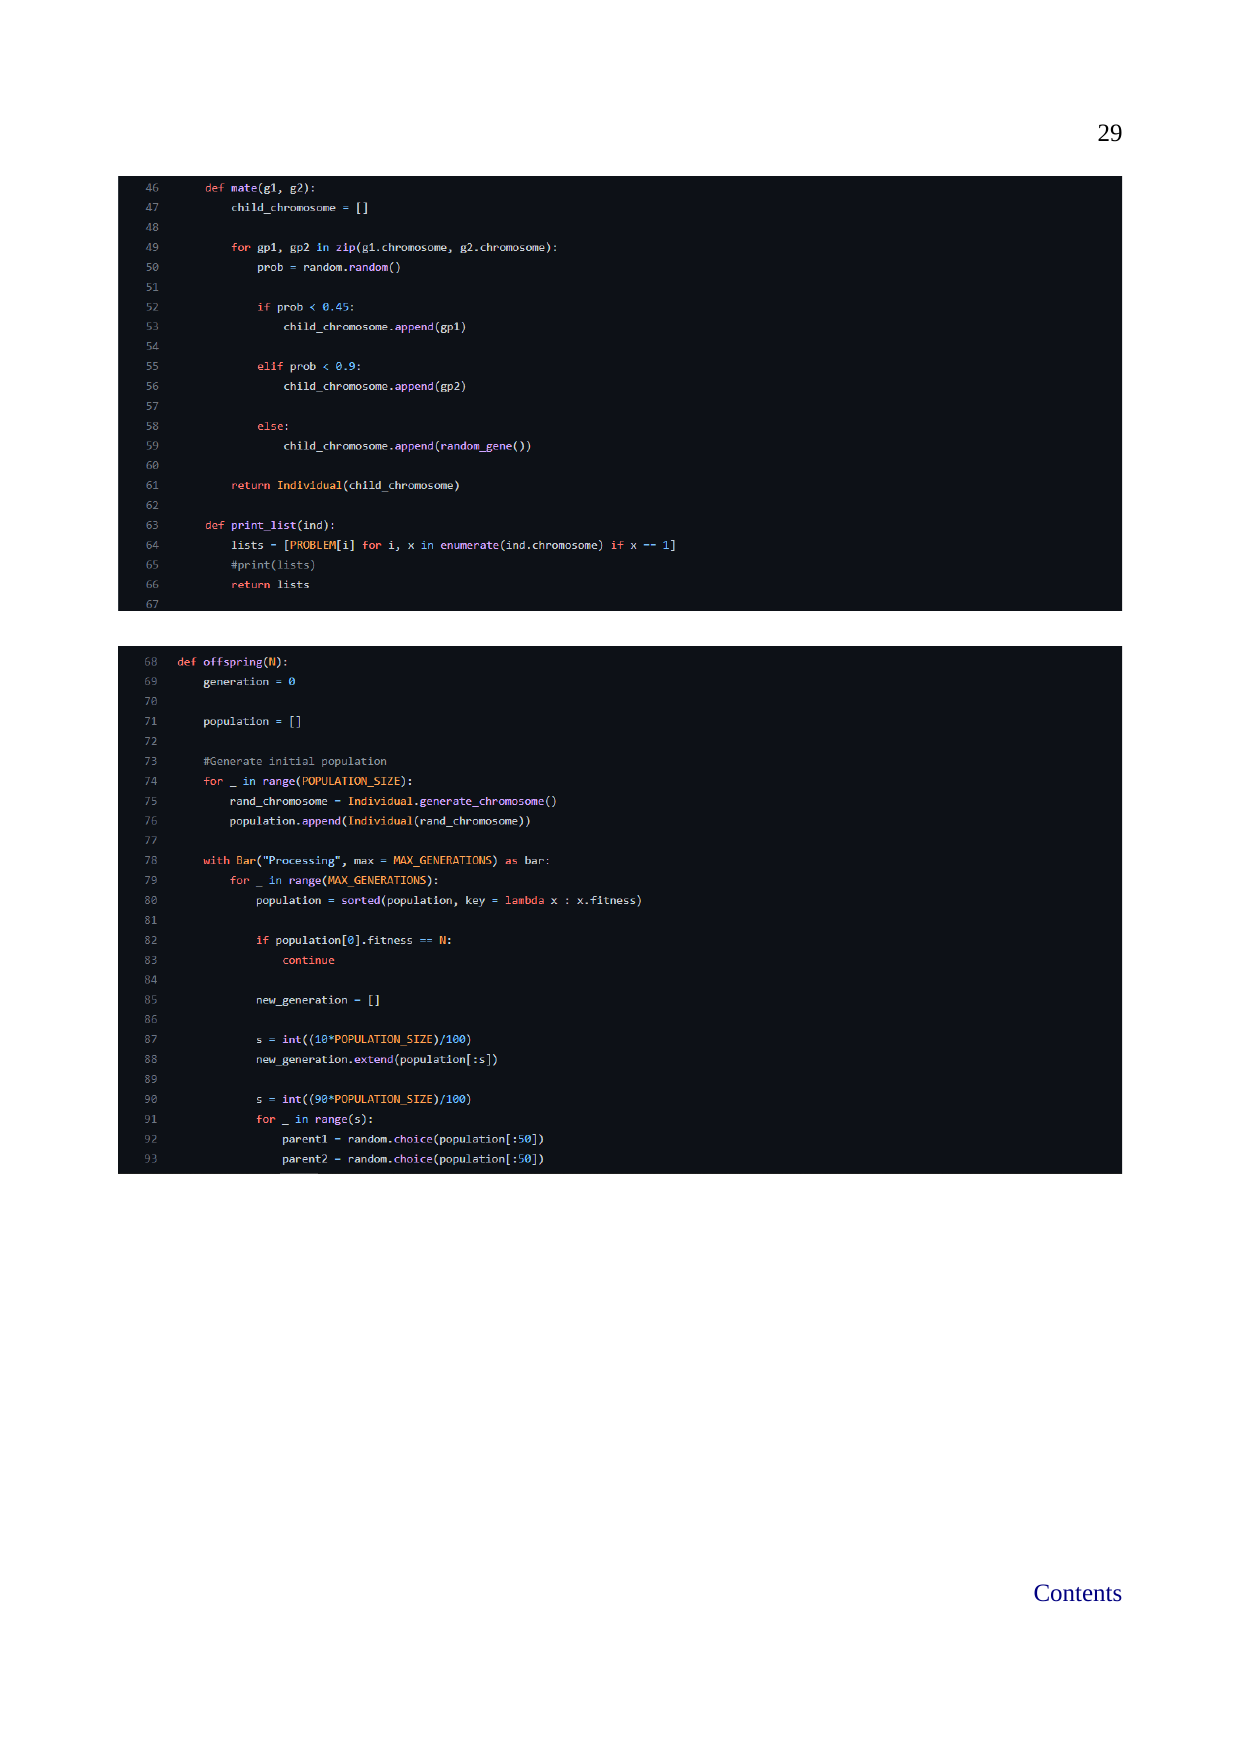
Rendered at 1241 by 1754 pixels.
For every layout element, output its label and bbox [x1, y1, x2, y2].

picture [118, 176, 1123, 611]
picture [118, 646, 1123, 1174]
